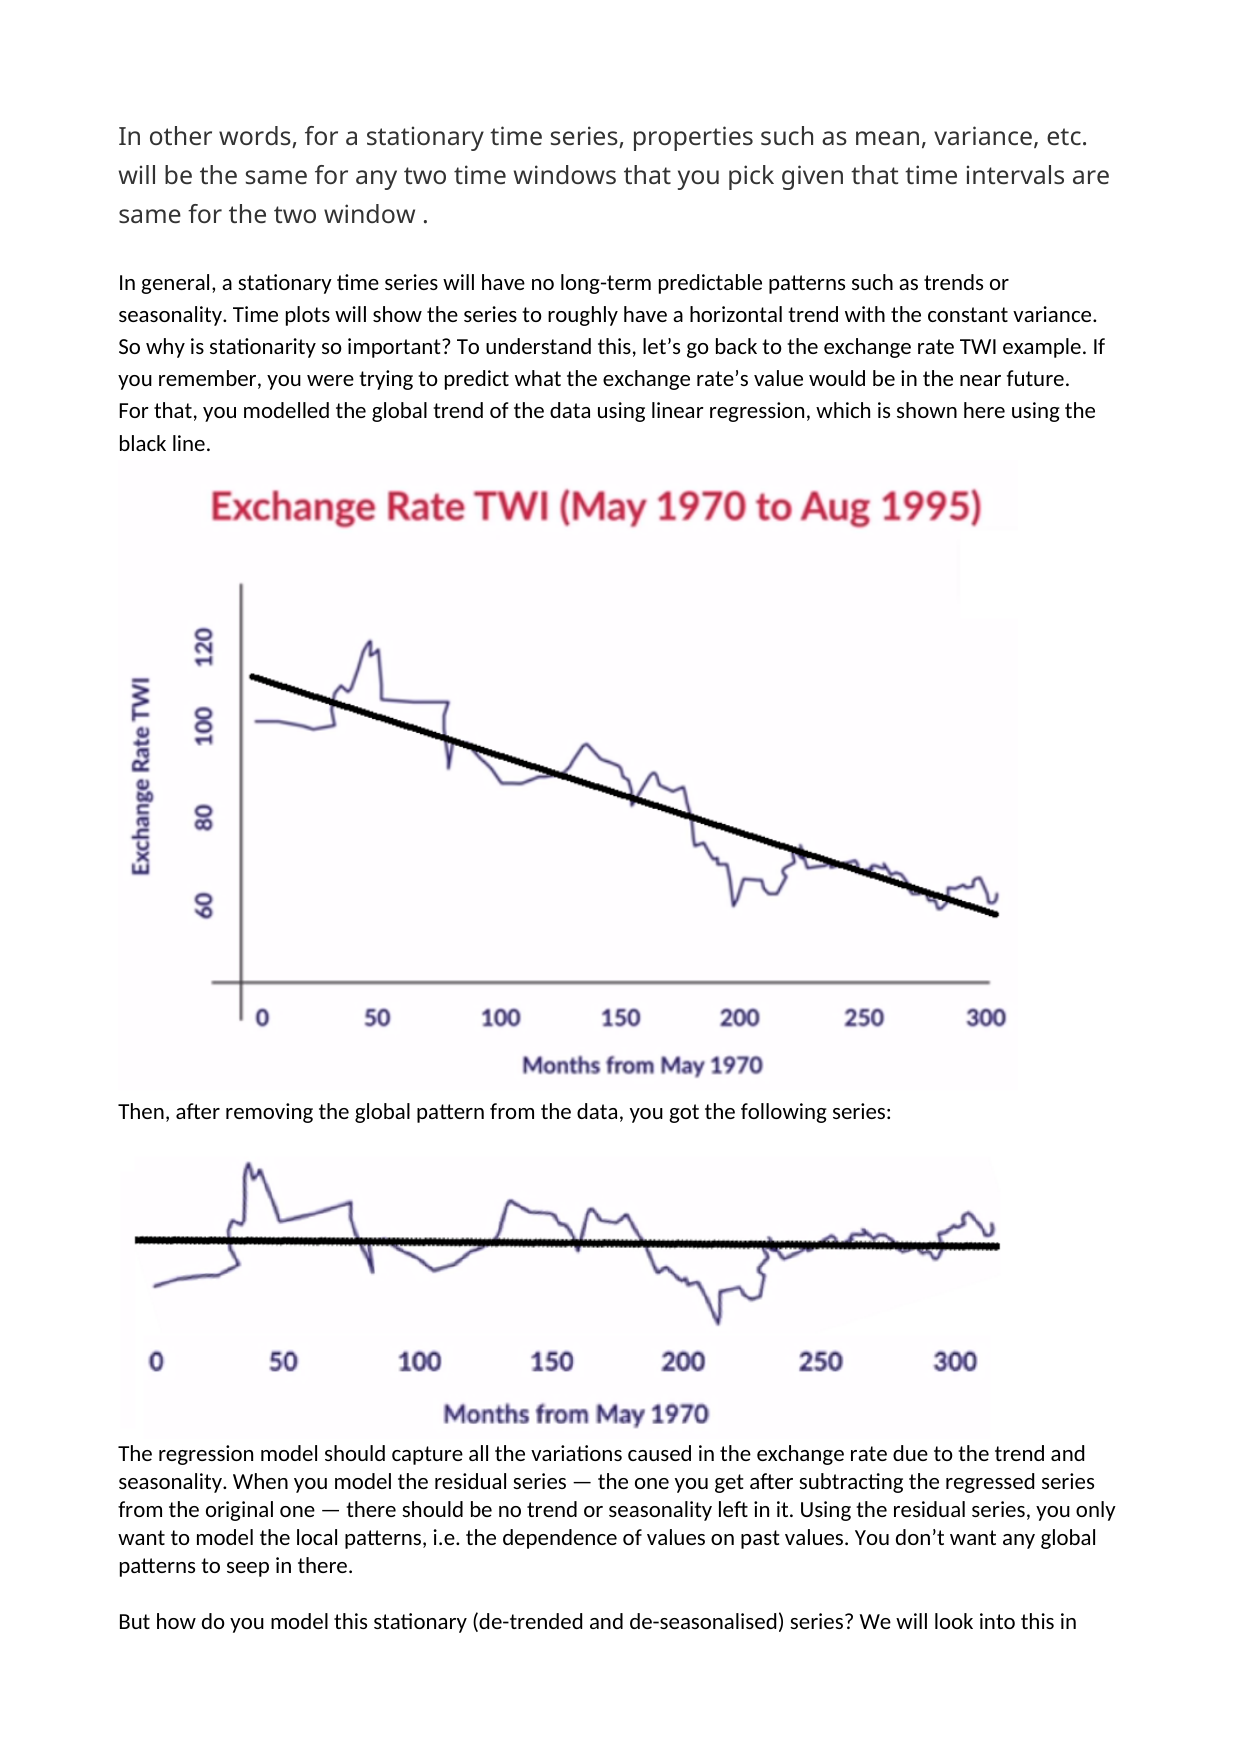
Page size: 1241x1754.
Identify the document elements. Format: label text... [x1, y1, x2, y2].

text But how do you model this stationary (de-trended and de-seasonalised) series? We will look into this in [118, 1607, 1122, 1635]
text In other words, for a stationary time series, properties such as mean, variance, etc. will be the same for any two time windows that you pick given that time intervals are same for the two window . [118, 118, 1122, 231]
text The regression model should capture all the variations caused in the exchange rate due to the trend and seasonality. When you model the residual series — the one you get after subtracting the regressed series from the original one — there should be no trend or seasonality left in it. Using the residual series, you only want to model the local patterns, i.e. the dependence of values on past values. You don’t want any global patterns to seep in there. [118, 1439, 1122, 1579]
text Then, after removing the global pattern from the data, you got the following series: [118, 1097, 1122, 1125]
text So why is stationarity so important? To understand this, let’s go back to the exchange rate TWI example. If you remember, you were trying to predict what the exchange rate’s value would be in the near future. [118, 332, 1122, 392]
text In general, a stationary time series will have no long-term predictable patterns such as trends or seasonality. Time plots will show the series to roughly have a horizontal trend with the constant variance. [118, 268, 1122, 328]
text For that, you modelled the global trend of the data using linear regression, which is shown here using the black line. [118, 397, 1122, 457]
